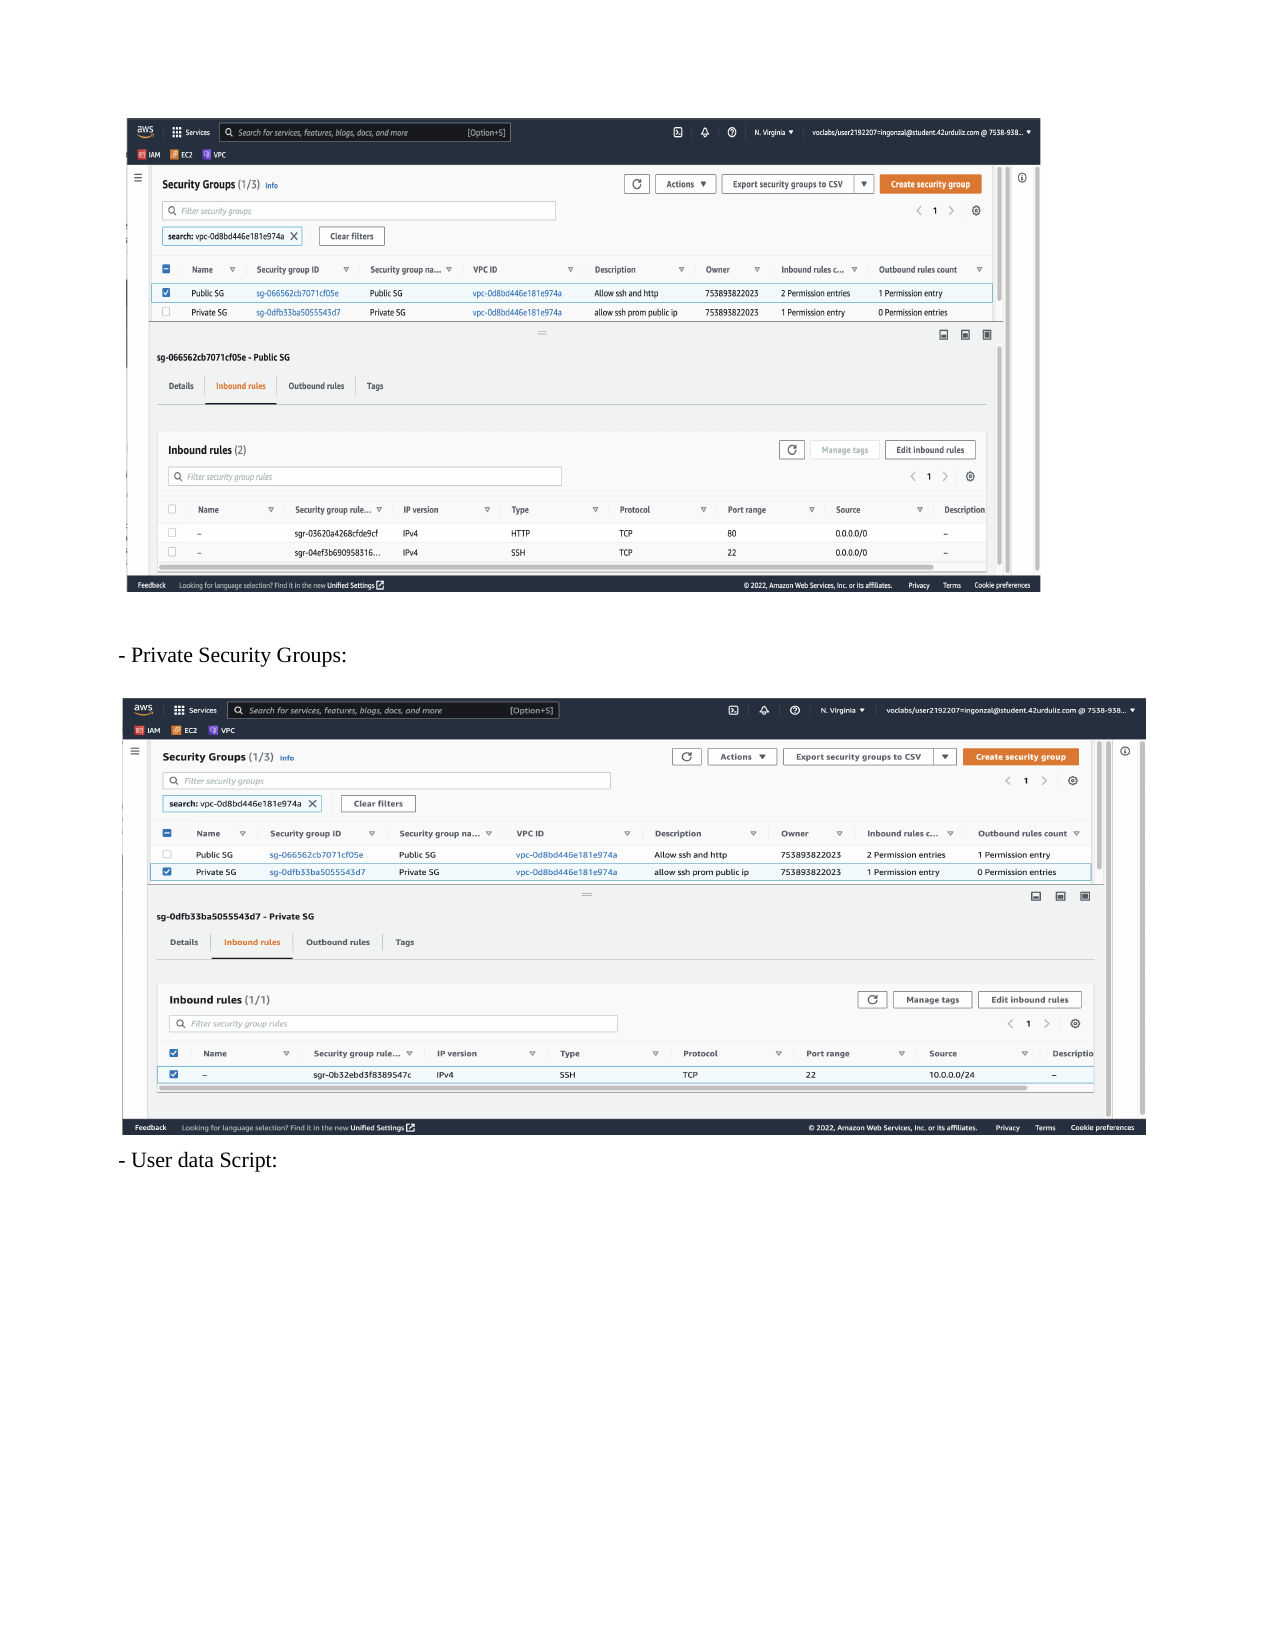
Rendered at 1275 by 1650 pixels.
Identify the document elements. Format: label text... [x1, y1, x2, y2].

picture [122, 698, 1146, 1135]
picture [126, 118, 1041, 592]
text - User data Script: [118, 1147, 1157, 1172]
text - Private Security Groups: [118, 642, 1157, 668]
